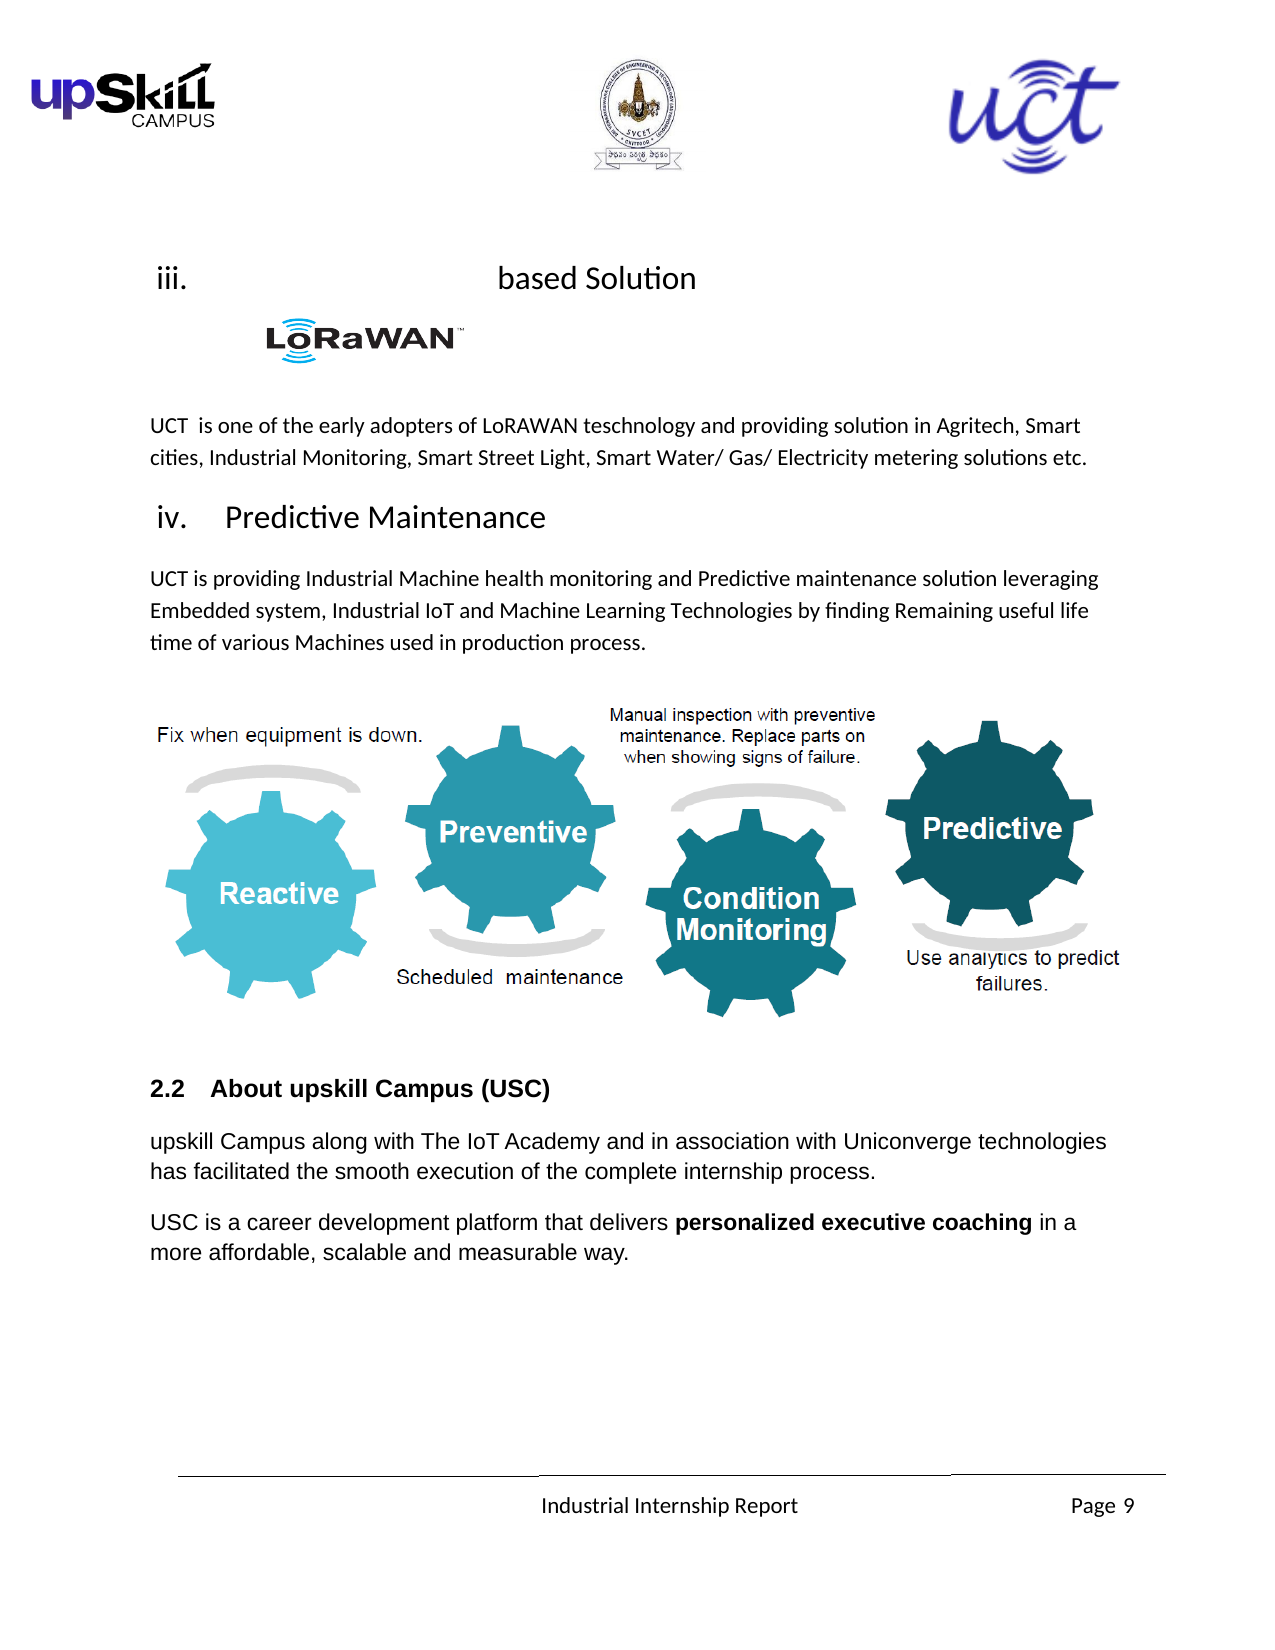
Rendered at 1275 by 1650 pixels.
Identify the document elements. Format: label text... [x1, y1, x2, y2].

text UCT is one of the early adopters of LoRAWAN teschnology and providing solution in Agritech, Smart cities, Industrial Monitoring, Smart Street Light, Smart Water/ Gas/ Electricity metering solutions etc. [150, 411, 1134, 471]
subtitle About upskill Campus (USC) [150, 1078, 1134, 1103]
list based Solution [187, 257, 1134, 384]
list Predictive Maintenance [187, 496, 1134, 537]
text USC is a career development platform that delivers personalized executive coaching in a more affordable, scalable and measurable way. [150, 1209, 1134, 1266]
text UCT is providing Industrial Machine health monitoring and Predictive maintenance solution leveraging Embedded system, Industrial IoT and Machine Learning Technologies by finding Remaining useful life time of various Machines used in production process. [150, 564, 1134, 656]
text upskill Campus along with The IoT Academy and in association with Uniconverge technologies has facilitated the smooth execution of the complete internship process. [150, 1128, 1134, 1184]
